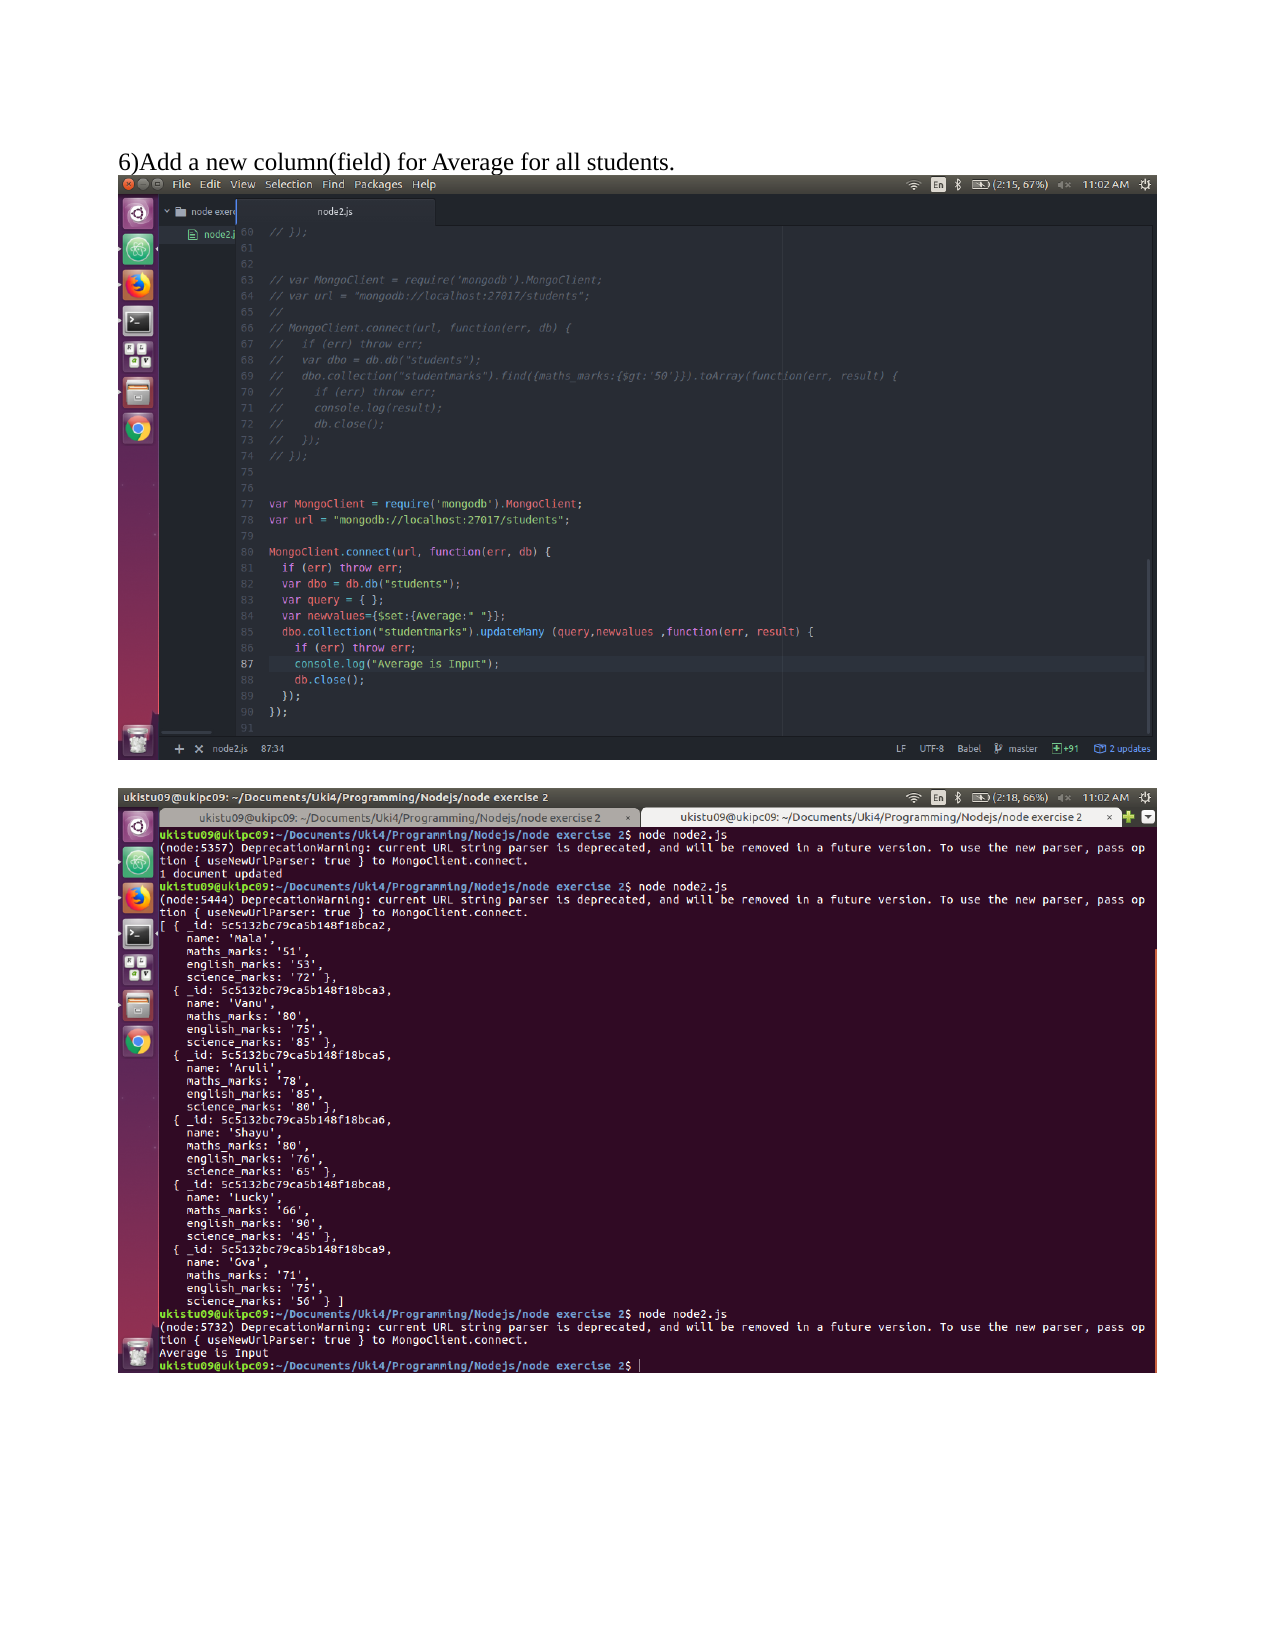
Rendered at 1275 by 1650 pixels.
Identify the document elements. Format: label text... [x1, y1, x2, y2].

picture [118, 175, 1157, 760]
picture [118, 788, 1157, 1373]
text 6)Add a new column(field) for Average for all students. [118, 147, 1157, 175]
